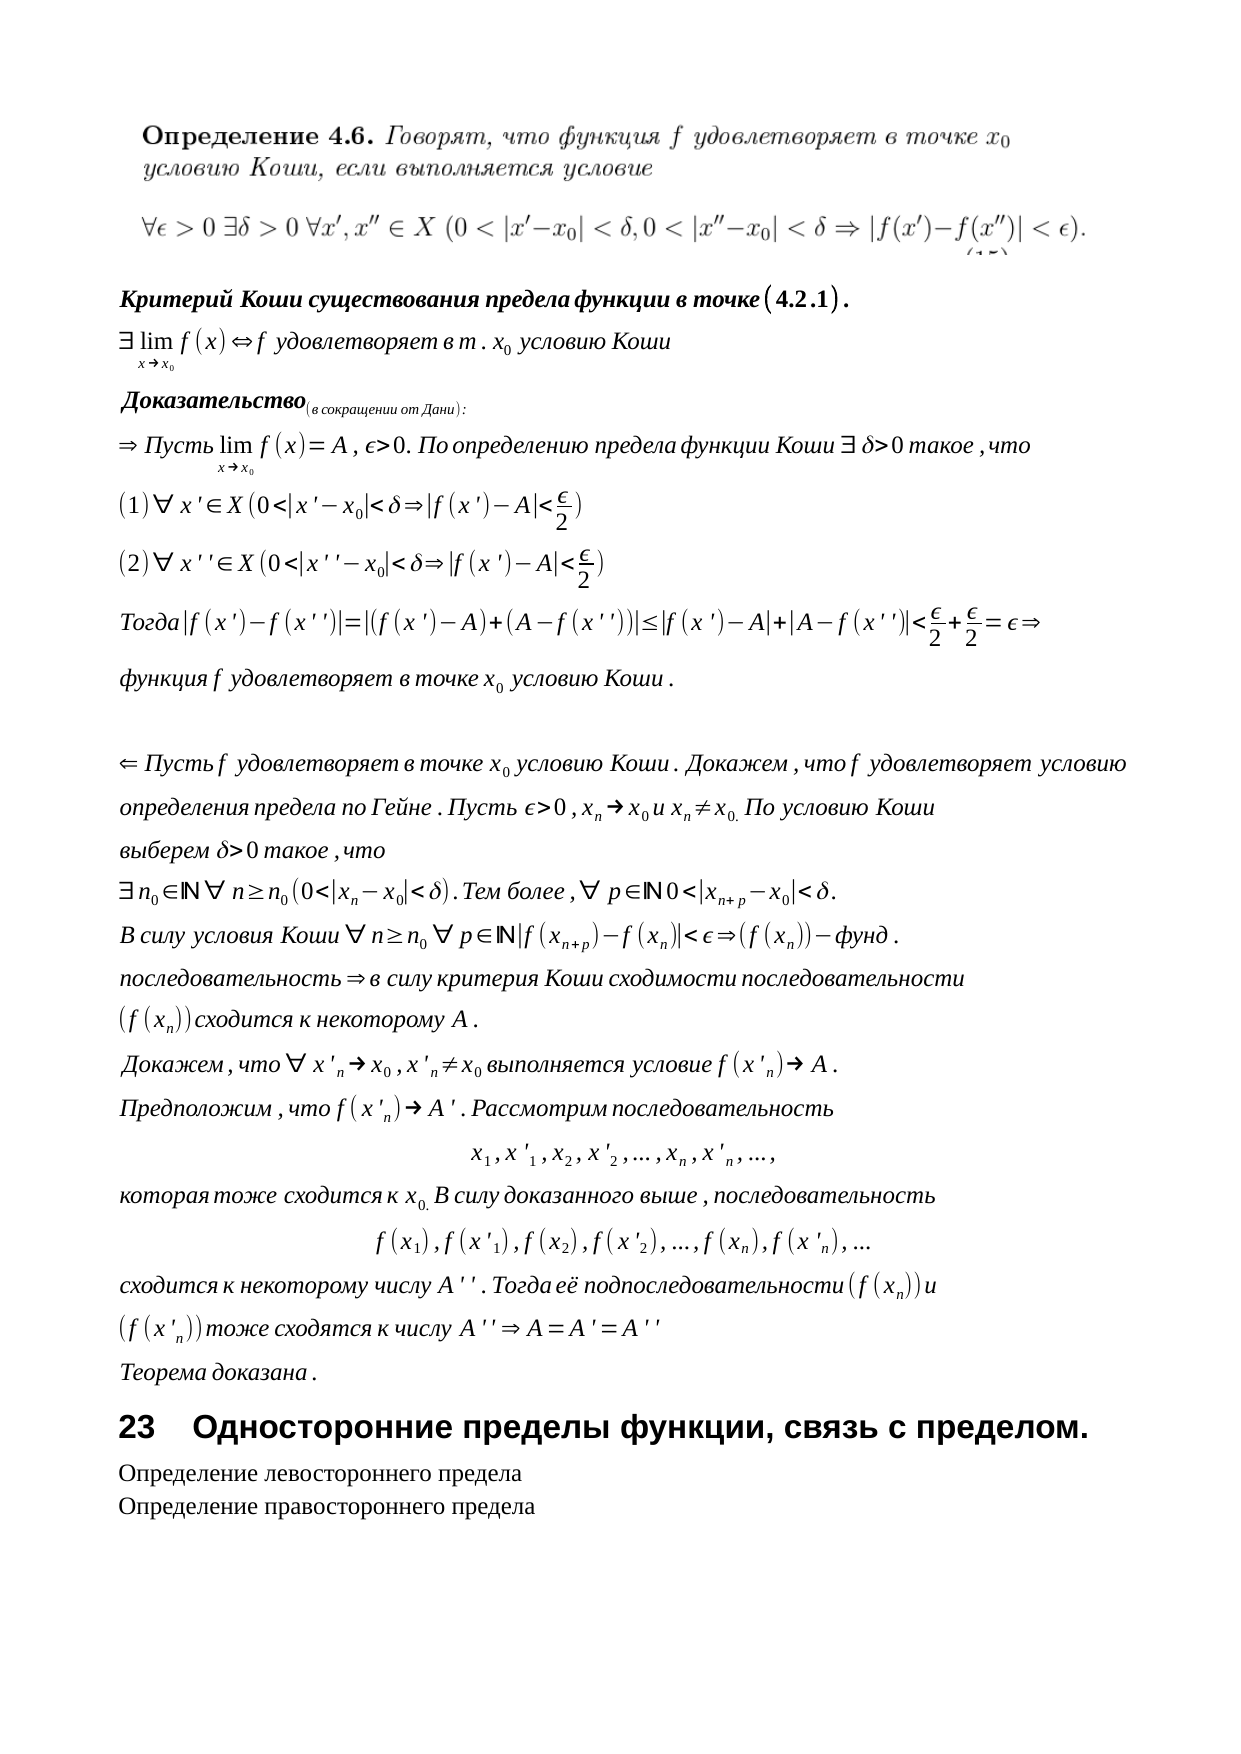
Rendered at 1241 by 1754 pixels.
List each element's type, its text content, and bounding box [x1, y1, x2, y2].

subtitle Односторонние пределы функции, связь с пределом. [118, 1407, 1122, 1446]
text Определение левостороннего предела Определение правостороннего предела [118, 1458, 1122, 1520]
picture [118, 118, 1123, 256]
